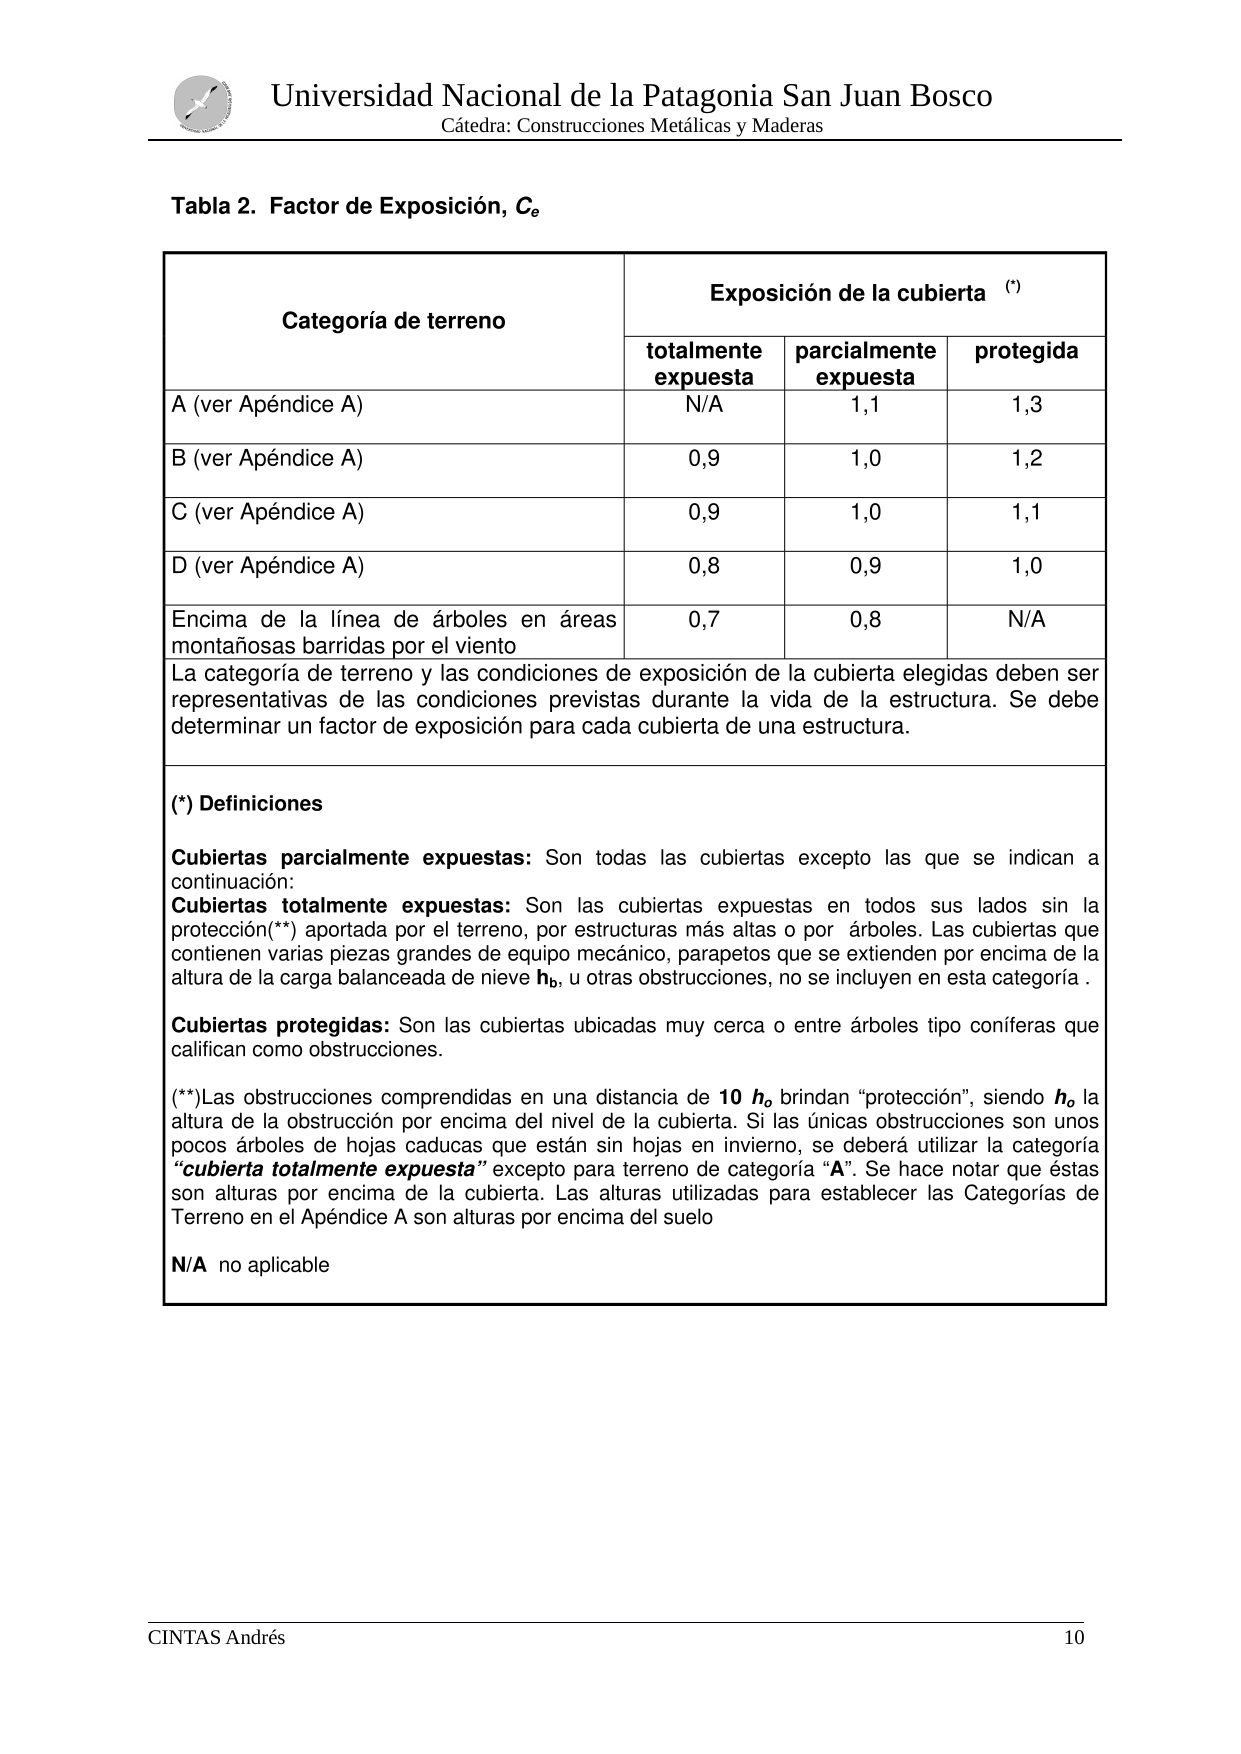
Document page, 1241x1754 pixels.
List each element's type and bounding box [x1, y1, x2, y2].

picture [173, 75, 233, 134]
picture [162, 196, 1108, 1306]
